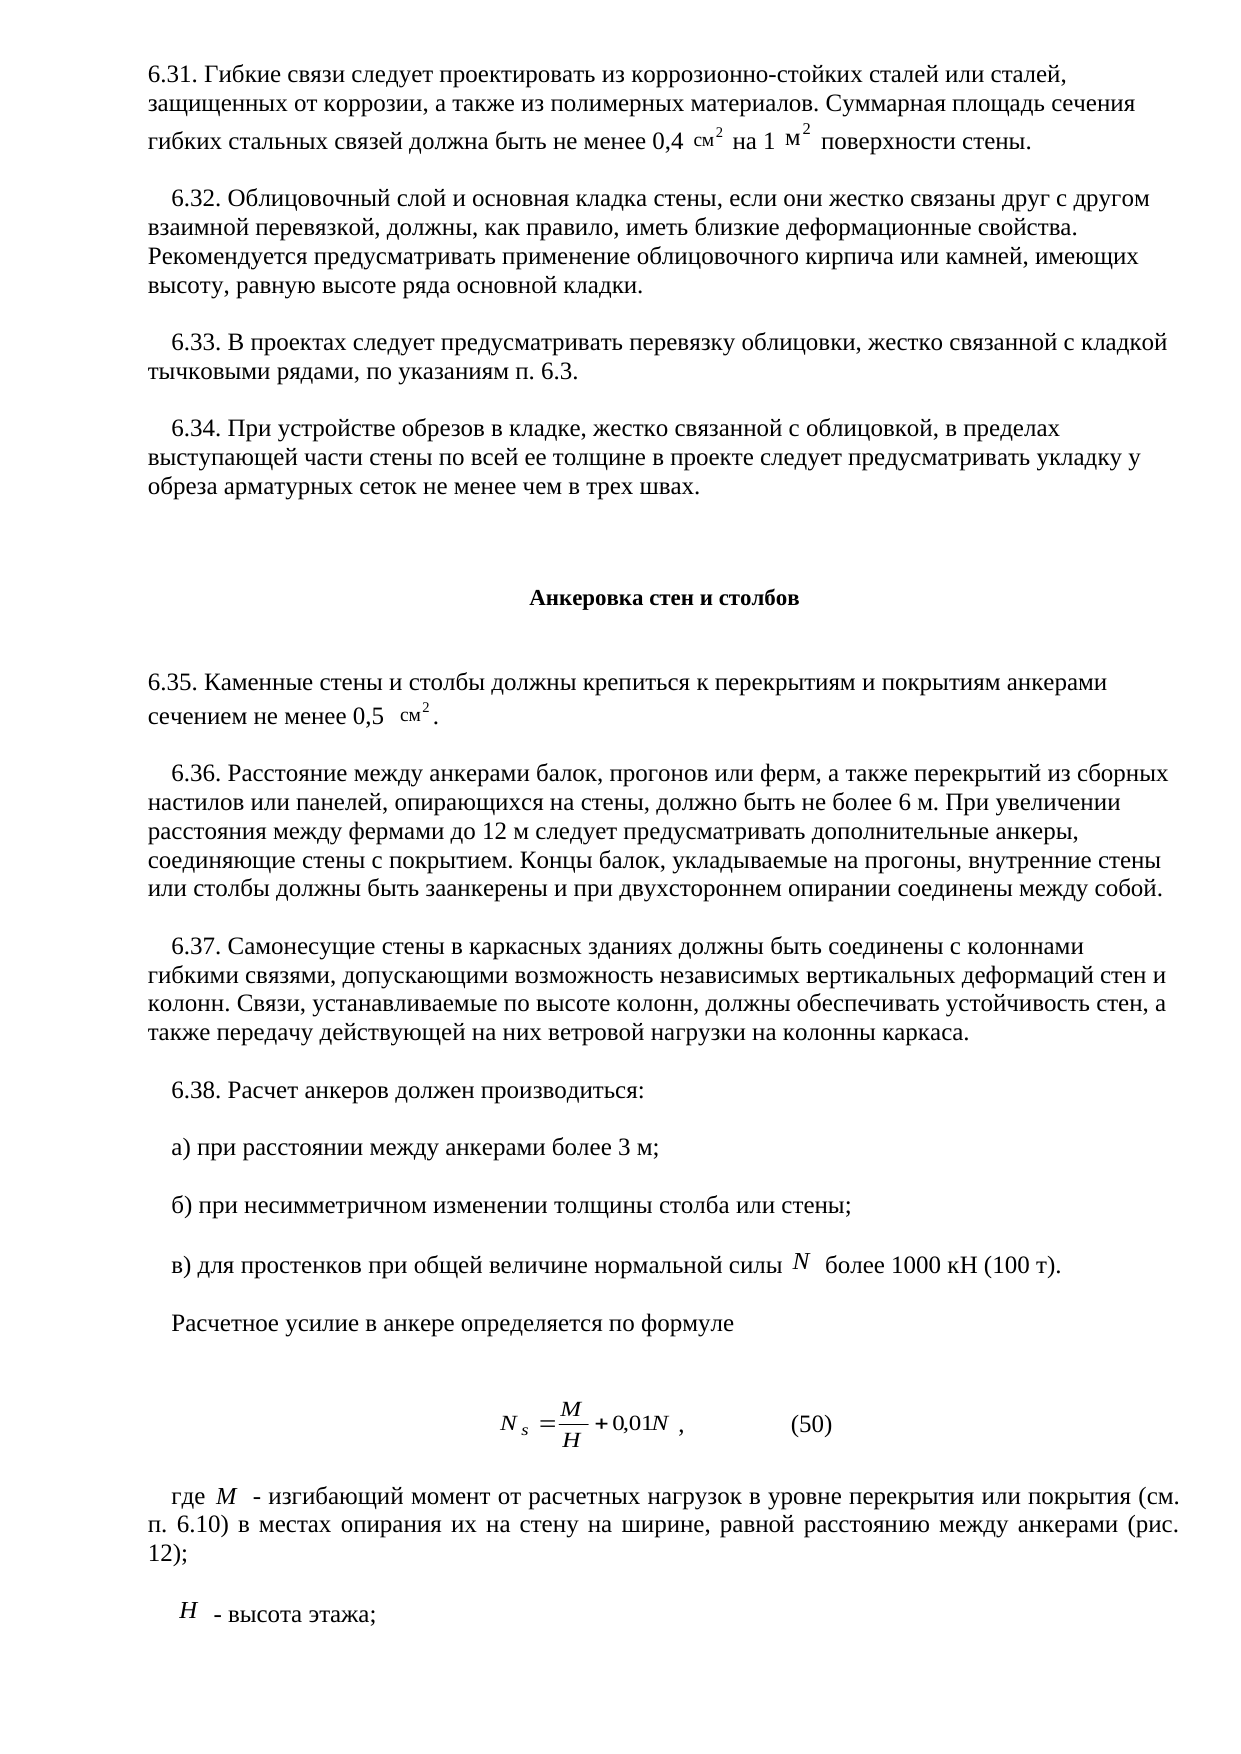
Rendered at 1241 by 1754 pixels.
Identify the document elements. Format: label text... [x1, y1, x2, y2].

text Расчетное усилие в анкере определяется по формуле [148, 1308, 1181, 1337]
text 6.33. В проектах следует предусматривать перевязку облицовки, жестко связанной с кладкой тычковыми рядами, по указаниям п. 6.3. [148, 327, 1181, 385]
text в) для простенков при общей величине нормальной силы более 1000 кН (100 т). [148, 1247, 1181, 1279]
text , (50) [148, 1394, 1181, 1452]
text б) при несимметричном изменении толщины столба или стены; [148, 1190, 1181, 1218]
text 6.36. Расстояние между анкерами балок, прогонов или ферм, а также перекрытий из сборных настилов или панелей, опирающихся на стены, должно быть не более 6 м. При увеличении расстояния между фермами до 12 м следует предусматривать дополнительные анкеры, соединяющие стены с покрытием. Концы балок, укладываемые на прогоны, внутренние стены или столбы должны быть заанкерены и при двухстороннем опирании соединены между собой. [148, 758, 1181, 902]
text - высота этажа; [148, 1596, 1181, 1628]
text а) при расстоянии между анкерами более 3 м; [148, 1132, 1181, 1161]
subtitle Анкеровка стен и столбов [148, 584, 1181, 610]
text 6.38. Расчет анкеров должен производиться: [148, 1075, 1181, 1103]
text 6.31. Гибкие связи следует проектировать из коррозионно-стойких сталей или сталей, защищенных от коррозии, а также из полимерных материалов. Суммарная площадь сечения гибких стальных связей должна быть не менее 0,4 на 1 поверхности стены. [148, 59, 1181, 155]
text 6.34. При устройстве обрезов в кладке, жестко связанной с облицовкой, в пределах выступающей части стены по всей ее толщине в проекте следует предусматривать укладку у обреза арматурных сеток не менее чем в трех швах. [148, 413, 1181, 500]
text 6.35. Каменные стены и столбы должны крепиться к перекрытиям и покрытиям анкерами сечением не менее 0,5 . [148, 667, 1181, 730]
text 6.32. Облицовочный слой и основная кладка стены, если они жестко связаны друг с другом взаимной перевязкой, должны, как правило, иметь близкие деформационные свойства. Рекомендуется предусматривать применение облицовочного кирпича или камней, имеющих высоту, равную высоте ряда основной кладки. [148, 183, 1181, 298]
text 6.37. Самонесущие стены в каркасных зданиях должны быть соединены с колоннами гибкими связями, допускающими возможность независимых вертикальных деформаций стен и колонн. Связи, устанавливаемые по высоте колонн, должны обеспечивать устойчивость стен, а также передачу действующей на них ветровой нагрузки на колонны каркаса. [148, 931, 1181, 1046]
text где - изгибающий момент от расчетных нагрузок в уровне перекрытия или покрытия (см. п. 6.10) в местах опирания их на стену на ширине, равной расстоянию между анкерами (рис. 12); [148, 1481, 1181, 1567]
